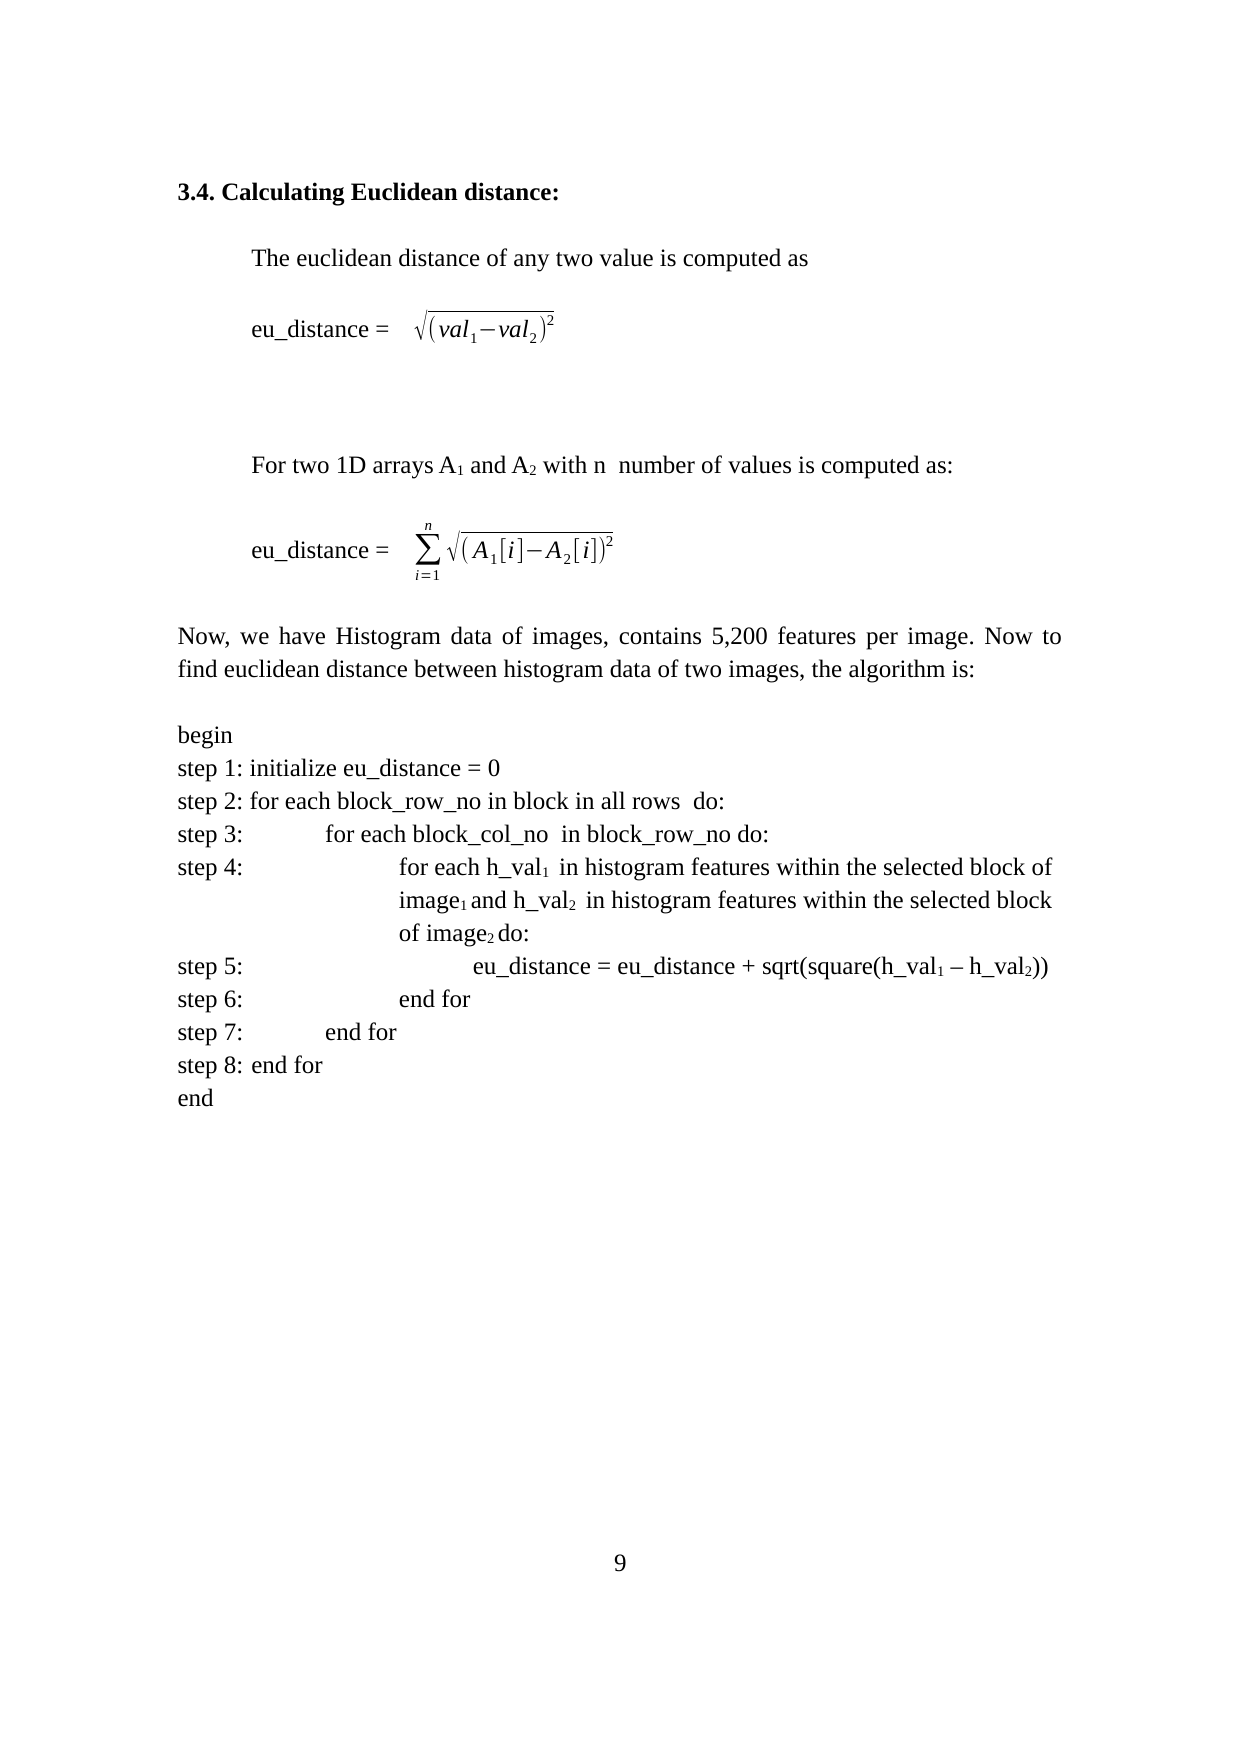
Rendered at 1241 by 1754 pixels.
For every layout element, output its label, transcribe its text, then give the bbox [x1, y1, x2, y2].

text begin [177, 720, 1063, 749]
text step 2: for each block_row_no in block in all rows do: [177, 786, 1063, 815]
text 3.4. Calculating Euclidean distance: [177, 177, 1063, 206]
text step 3: for each block_col_no in block_row_no do: [177, 819, 1063, 848]
text step 1: initialize eu_distance = 0 [177, 753, 1063, 782]
text eu_distance = [177, 309, 1063, 347]
text step 4: for each h_val1 in histogram features within the selected block of image1 and h_val2 in histogram features within the selected block of image2 do: [177, 852, 1063, 947]
text step 6: end for [177, 984, 1063, 1013]
text end [177, 1083, 1063, 1112]
text step 5: eu_distance = eu_distance + sqrt(square(h_val1 – h_val2)) [177, 951, 1063, 980]
text For two 1D arrays A1 and A2 with n number of values is computed as: [177, 450, 1063, 479]
text step 7: end for [177, 1017, 1063, 1046]
text The euclidean distance of any two value is computed as [177, 243, 1063, 272]
text Now, we have Histogram data of images, contains 5,200 features per image. Now to find euclidean distance between histogram data of two images, the algorithm is: [177, 621, 1063, 683]
text step 8: end for [177, 1050, 1063, 1079]
text eu_distance = [177, 516, 1063, 583]
